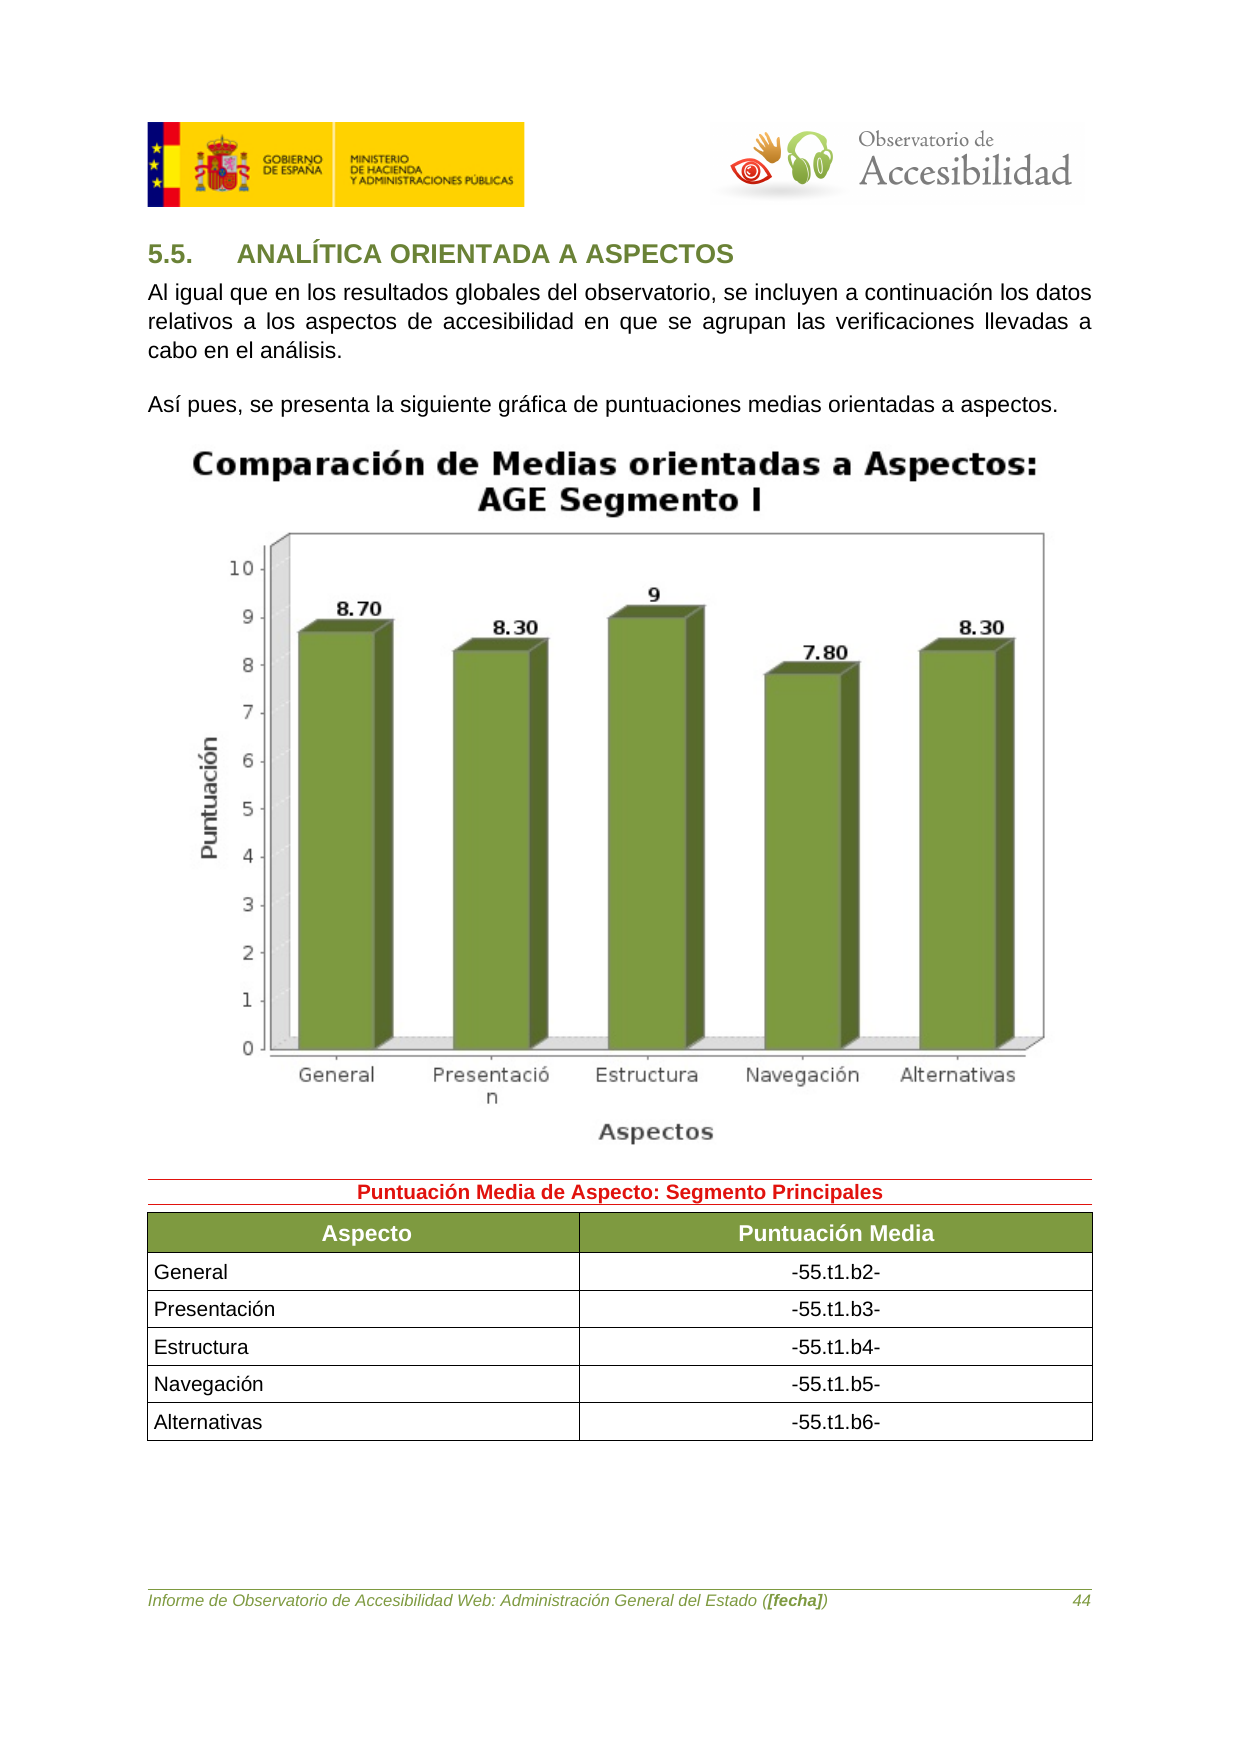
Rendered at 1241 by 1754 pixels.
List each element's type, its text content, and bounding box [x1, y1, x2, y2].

picture [178, 444, 1062, 1154]
text Puntuación Media de Aspecto: Segmento Principales [148, 1180, 1092, 1204]
table_cell General [148, 1253, 579, 1290]
table_header Aspecto [148, 1213, 579, 1252]
table_cell Alternativas [148, 1403, 579, 1440]
table_cell Estructura [148, 1328, 579, 1365]
table_cell -55.t1.b3- [580, 1291, 1092, 1327]
table_cell -55.t1.b2- [580, 1253, 1092, 1290]
table_header Puntuación Media [580, 1213, 1092, 1252]
picture [147, 122, 525, 207]
table_cell -55.t1.b4- [580, 1328, 1092, 1365]
table_cell -55.t1.b6- [580, 1403, 1092, 1440]
list Analítica orientada a aspectos [148, 238, 1092, 269]
picture [710, 122, 1086, 205]
text Así pues, se presenta la siguiente gráfica de puntuaciones medias orientadas a aspectos. [148, 391, 1092, 417]
table_cell Navegación [148, 1366, 579, 1402]
table_cell Presentación [148, 1291, 579, 1327]
table_cell -55.t1.b5- [580, 1366, 1092, 1402]
text Al igual que en los resultados globales del observatorio, se incluyen a continuación los datos relativos a los aspectos de accesibilidad en que se agrupan las verificaciones llevadas a cabo en el análisis. [148, 279, 1092, 363]
